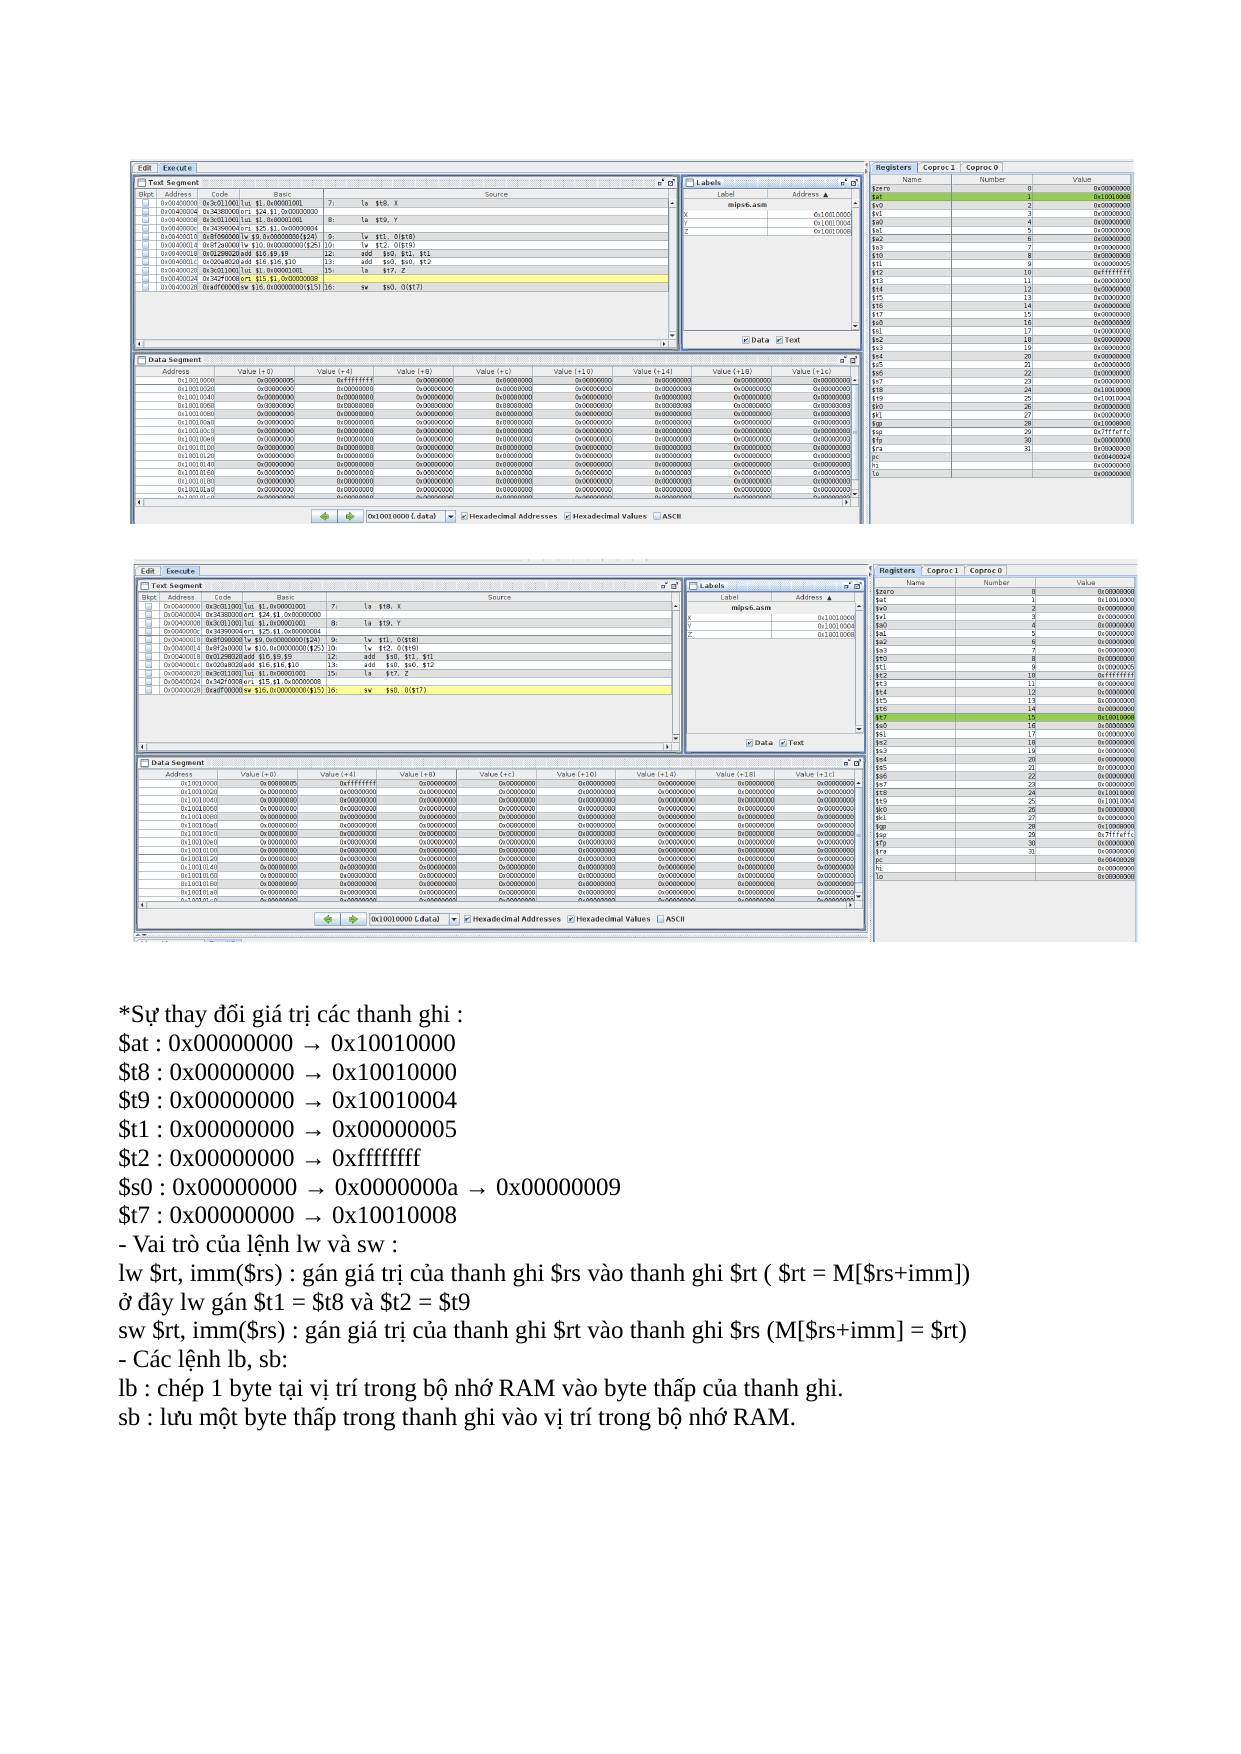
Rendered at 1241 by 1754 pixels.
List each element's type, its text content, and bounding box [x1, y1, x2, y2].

text - Vai trò của lệnh lw và sw : [118, 1229, 1122, 1258]
text $at : 0x00000000 → 0x10010000 [118, 1028, 1122, 1057]
text $t2 : 0x00000000 → 0xffffffff [118, 1143, 1122, 1172]
text sb : lưu một byte thấp trong thanh ghi vào vị trí trong bộ nhớ RAM. [118, 1402, 1122, 1430]
text $s0 : 0x00000000 → 0x0000000a → 0x00000009 [118, 1172, 1122, 1200]
text $t8 : 0x00000000 → 0x10010000 [118, 1057, 1122, 1085]
picture [133, 559, 1138, 942]
text - Các lệnh lb, sb: [118, 1344, 1122, 1373]
text lw $rt, imm($rs) : gán giá trị của thanh ghi $rs vào thanh ghi $rt ( $rt = M[$rs+imm]) [118, 1258, 1122, 1287]
text $t7 : 0x00000000 → 0x10010008 [118, 1200, 1122, 1229]
picture [130, 159, 1134, 524]
text *Sự thay đổi giá trị các thanh ghi : [118, 999, 1122, 1028]
text $t1 : 0x00000000 → 0x00000005 [118, 1114, 1122, 1143]
text lb : chép 1 byte tại vị trí trong bộ nhớ RAM vào byte thấp của thanh ghi. [118, 1373, 1122, 1402]
text sw $rt, imm($rs) : gán giá trị của thanh ghi $rt vào thanh ghi $rs (M[$rs+imm] = $rt) [118, 1315, 1122, 1344]
text $t9 : 0x00000000 → 0x10010004 [118, 1085, 1122, 1114]
text ở đây lw gán $t1 = $t8 và $t2 = $t9 [118, 1287, 1122, 1315]
